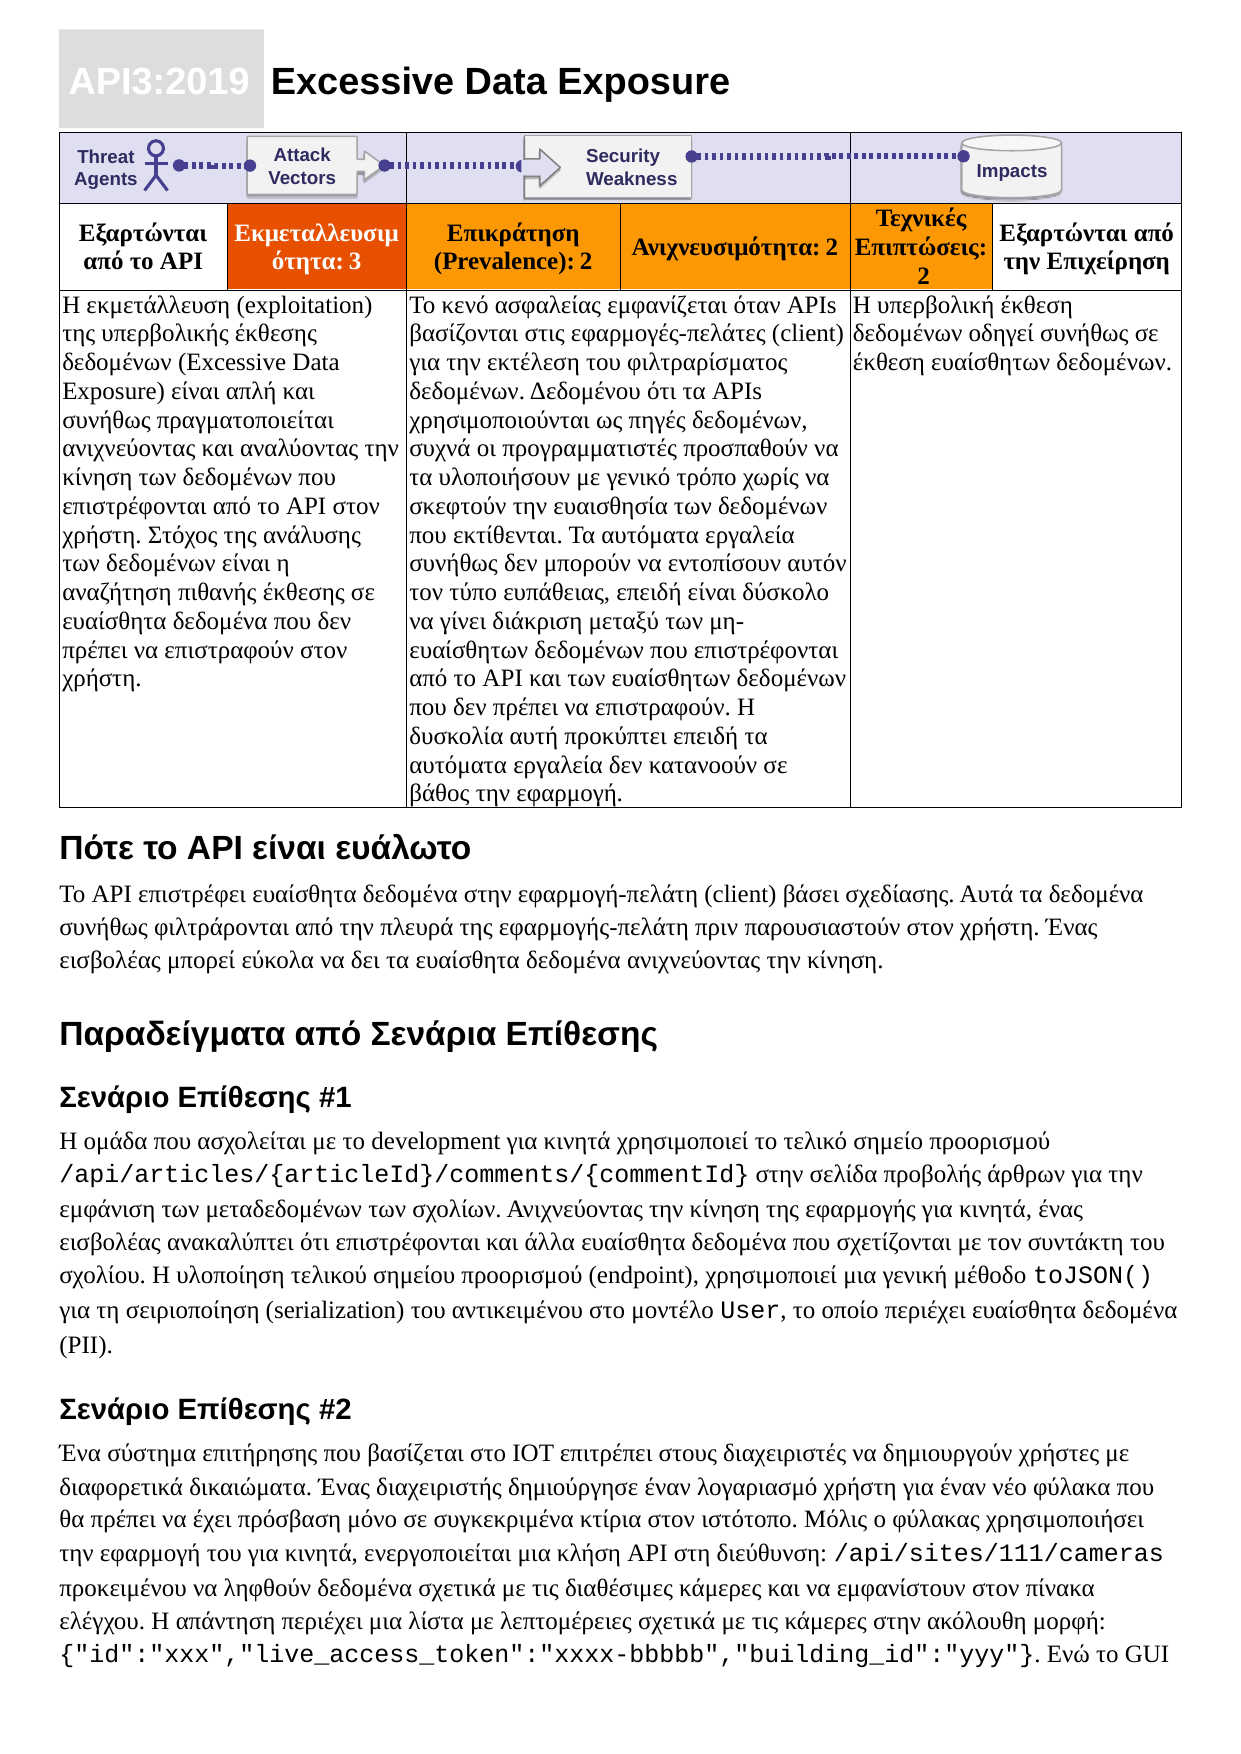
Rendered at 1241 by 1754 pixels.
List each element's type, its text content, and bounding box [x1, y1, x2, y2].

table_cell Τεχνικές Επιπτώσεις: 2 [851, 204, 992, 289]
subtitle Πότε το API είναι ευάλωτο [59, 828, 1181, 867]
table_cell Η υπερβολική έκθεση δεδομένων οδηγεί συνήθως σε έκθεση ευαίσθητων δεδομένων. [851, 291, 1181, 807]
subtitle Σενάριο Επίθεσης #1 [59, 1079, 1181, 1113]
text Η ομάδα που ασχολείται με το development για κινητά χρησιμοποιεί το τελικό σημείο προορισμού /api/articles/{articleId}/comments/{commentId} στην σελίδα προβολής άρθρων για την εμφάνιση των μεταδεδομένων των σχολίων. Ανιχνεύοντας την κίνηση της εφαρμογής για κινητά, ένας εισβολέας ανακαλύπτει ότι επιστρέφονται και άλλα ευαίσθητα δεδομένα που σχετίζονται με τον συντάκτη του σχολίου. Η υλοποίηση τελικού σημείου προορισμού (endpoint), χρησιμοποιεί μια γενική μέθοδο toJSON() για τη σειριοποίηση (serialization) του αντικειμένου στο μοντέλο User, το οποίο περιέχει ευαίσθητα δεδομένα (PII). [59, 1126, 1181, 1359]
table_cell Εκμεταλλευσιμότητα: 3 [228, 204, 406, 289]
table_header [992, 133, 1181, 203]
text Ένα σύστημα επιτήρησης που βασίζεται στο IOT επιτρέπει στους διαχειριστές να δημιουργούν χρήστες με διαφορετικά δικαιώματα. Ένας διαχειριστής δημιούργησε έναν λογαριασμό χρήστη για έναν νέο φύλακα που θα πρέπει να έχει πρόσβαση μόνο σε συγκεκριμένα κτίρια στον ιστότοπο. Μόλις ο φύλακας χρησιμοποιήσει την εφαρμογή του για κινητά, ενεργοποιείται μια κλήση API στη διεύθυνση: /api/sites/111/cameras προκειμένου να ληφθούν δεδομένα σχετικά με τις διαθέσιμες κάμερες και να εμφανίστουν στον πίνακα ελέγχου. Η απάντηση περιέχει μια λίστα με λεπτομέρειες σχετικά με τις κάμερες στην ακόλουθη μορφή: {"id":"xxx","live_access_token":"xxxx-bbbbb","building_id":"yyy"}. Ενώ το GUI [59, 1438, 1181, 1669]
table_header [620, 133, 850, 203]
table_cell Το κενό ασφαλείας εμφανίζεται όταν APIs βασίζονται στις εφαρμογές-πελάτες (client) για την εκτέλεση του φιλτραρίσματος δεδομένων. Δεδομένου ότι τα APIs χρησιμοποιούνται ως πηγές δεδομένων, συχνά οι προγραμματιστές προσπαθούν να τα υλοποιήσουν με γενικό τρόπο χωρίς να σκεφτούν την ευαισθησία των δεδομένων που εκτίθενται. Τα αυτόματα εργαλεία συνήθως δεν μπορούν να εντοπίσουν αυτόν τον τύπο ευπάθειας, επειδή είναι δύσκολο να γίνει διάκριση μεταξύ των μη-ευαίσθητων δεδομένων που επιστρέφονται από το API και των ευαίσθητων δεδομένων που δεν πρέπει να επιστραφούν. Η δυσκολία αυτή προκύπτει επειδή τα αυτόματα εργαλεία δεν κατανοούν σε βάθος την εφαρμογή. [407, 291, 850, 807]
table_header [60, 133, 227, 203]
text Το API επιστρέφει ευαίσθητα δεδομένα στην εφαρμογή-πελάτη (client) βάσει σχεδίασης. Αυτά τα δεδομένα συνήθως φιλτράρονται από την πλευρά της εφαρμογής-πελάτη πριν παρουσιαστούν στον χρήστη. Ένας εισβολέας μπορεί εύκολα να δει τα ευαίσθητα δεδομένα ανιχνεύοντας την κίνηση. [59, 879, 1181, 974]
table_header [407, 133, 620, 203]
table_cell Επικράτηση (Prevalence): 2 [407, 204, 620, 289]
subtitle Σενάριο Επίθεσης #2 [59, 1392, 1181, 1426]
table_cell Η εκμετάλλευση (exploitation) της υπερβολικής έκθεσης δεδομένων (Excessive Data Exposure) είναι απλή και συνήθως πραγματοποιείται ανιχνεύοντας και αναλύοντας την κίνηση των δεδομένων που επιστρέφονται από το API στον χρήστη. Στόχος της ανάλυσης των δεδομένων είναι η αναζήτηση πιθανής έκθεσης σε ευαίσθητα δεδομένα που δεν πρέπει να επιστραφούν στον χρήστη. [60, 291, 406, 807]
subtitle Παραδείγματα από Σενάρια Επίθεσης [59, 1014, 1181, 1052]
table_header [227, 133, 406, 203]
table_cell Εξαρτώνται από την Επιχείρηση [993, 204, 1181, 289]
table_cell Ανιχνευσιμότητα: 2 [621, 204, 850, 289]
table_cell Εξαρτώνται από το API [60, 204, 227, 289]
table_header [851, 133, 992, 203]
